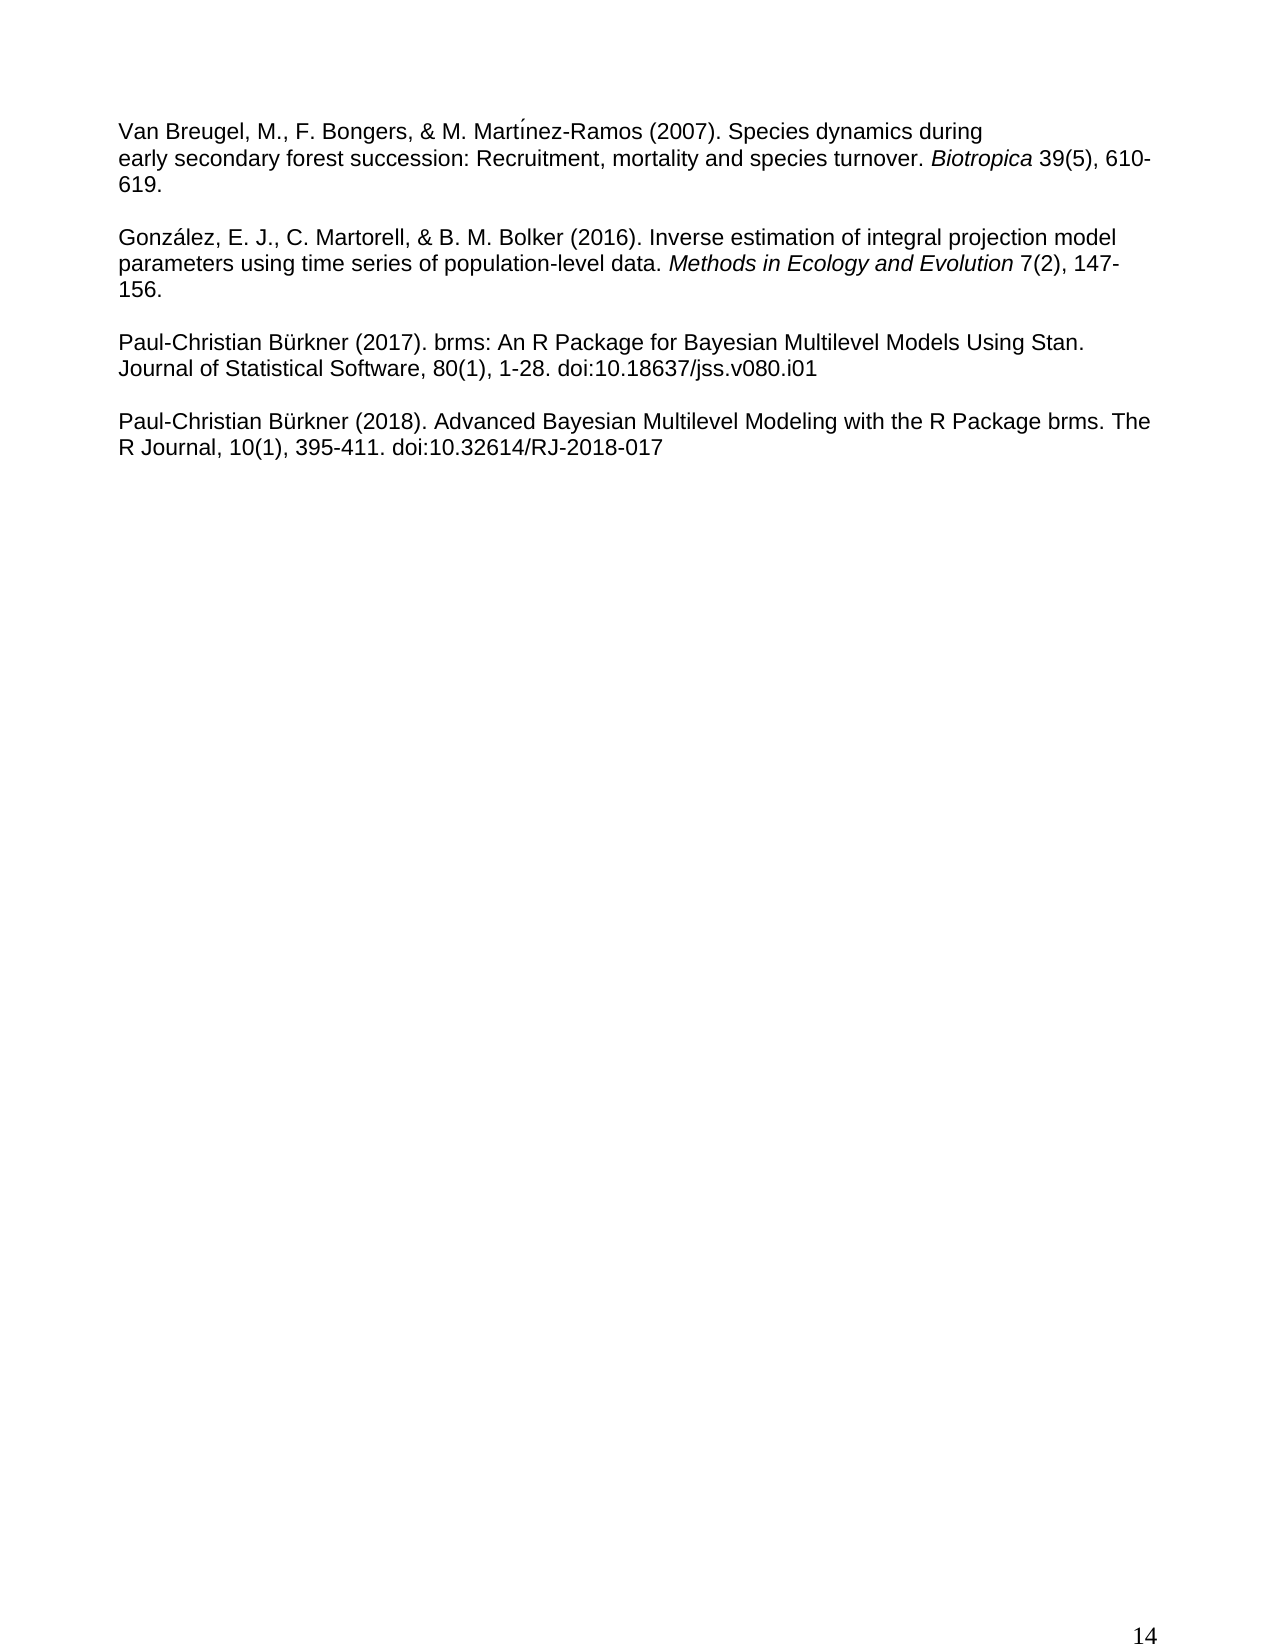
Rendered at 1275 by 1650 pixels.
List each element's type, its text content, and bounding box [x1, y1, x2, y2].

text González, E. J., C. Martorell, & B. M. Bolker (2016). Inverse estimation of integral projection model parameters using time series of population-level data. Methods in Ecology and Evolution 7(2), 147-156. [118, 223, 1157, 303]
text early secondary forest succession: Recruitment, mortality and species turnover. Biotropica 39(5), 610-619. [118, 144, 1157, 197]
text Van Breugel, M., F. Bongers, & M. Martı́nez-Ramos (2007). Species dynamics during [118, 118, 1157, 144]
text Paul-Christian Bürkner (2017). brms: An R Package for Bayesian Multilevel Models Using Stan. Journal of Statistical Software, 80(1), 1-28. doi:10.18637/jss.v080.i01 [118, 329, 1157, 382]
text Paul-Christian Bürkner (2018). Advanced Bayesian Multilevel Modeling with the R Package brms. The R Journal, 10(1), 395-411. doi:10.32614/RJ-2018-017 [118, 408, 1157, 461]
